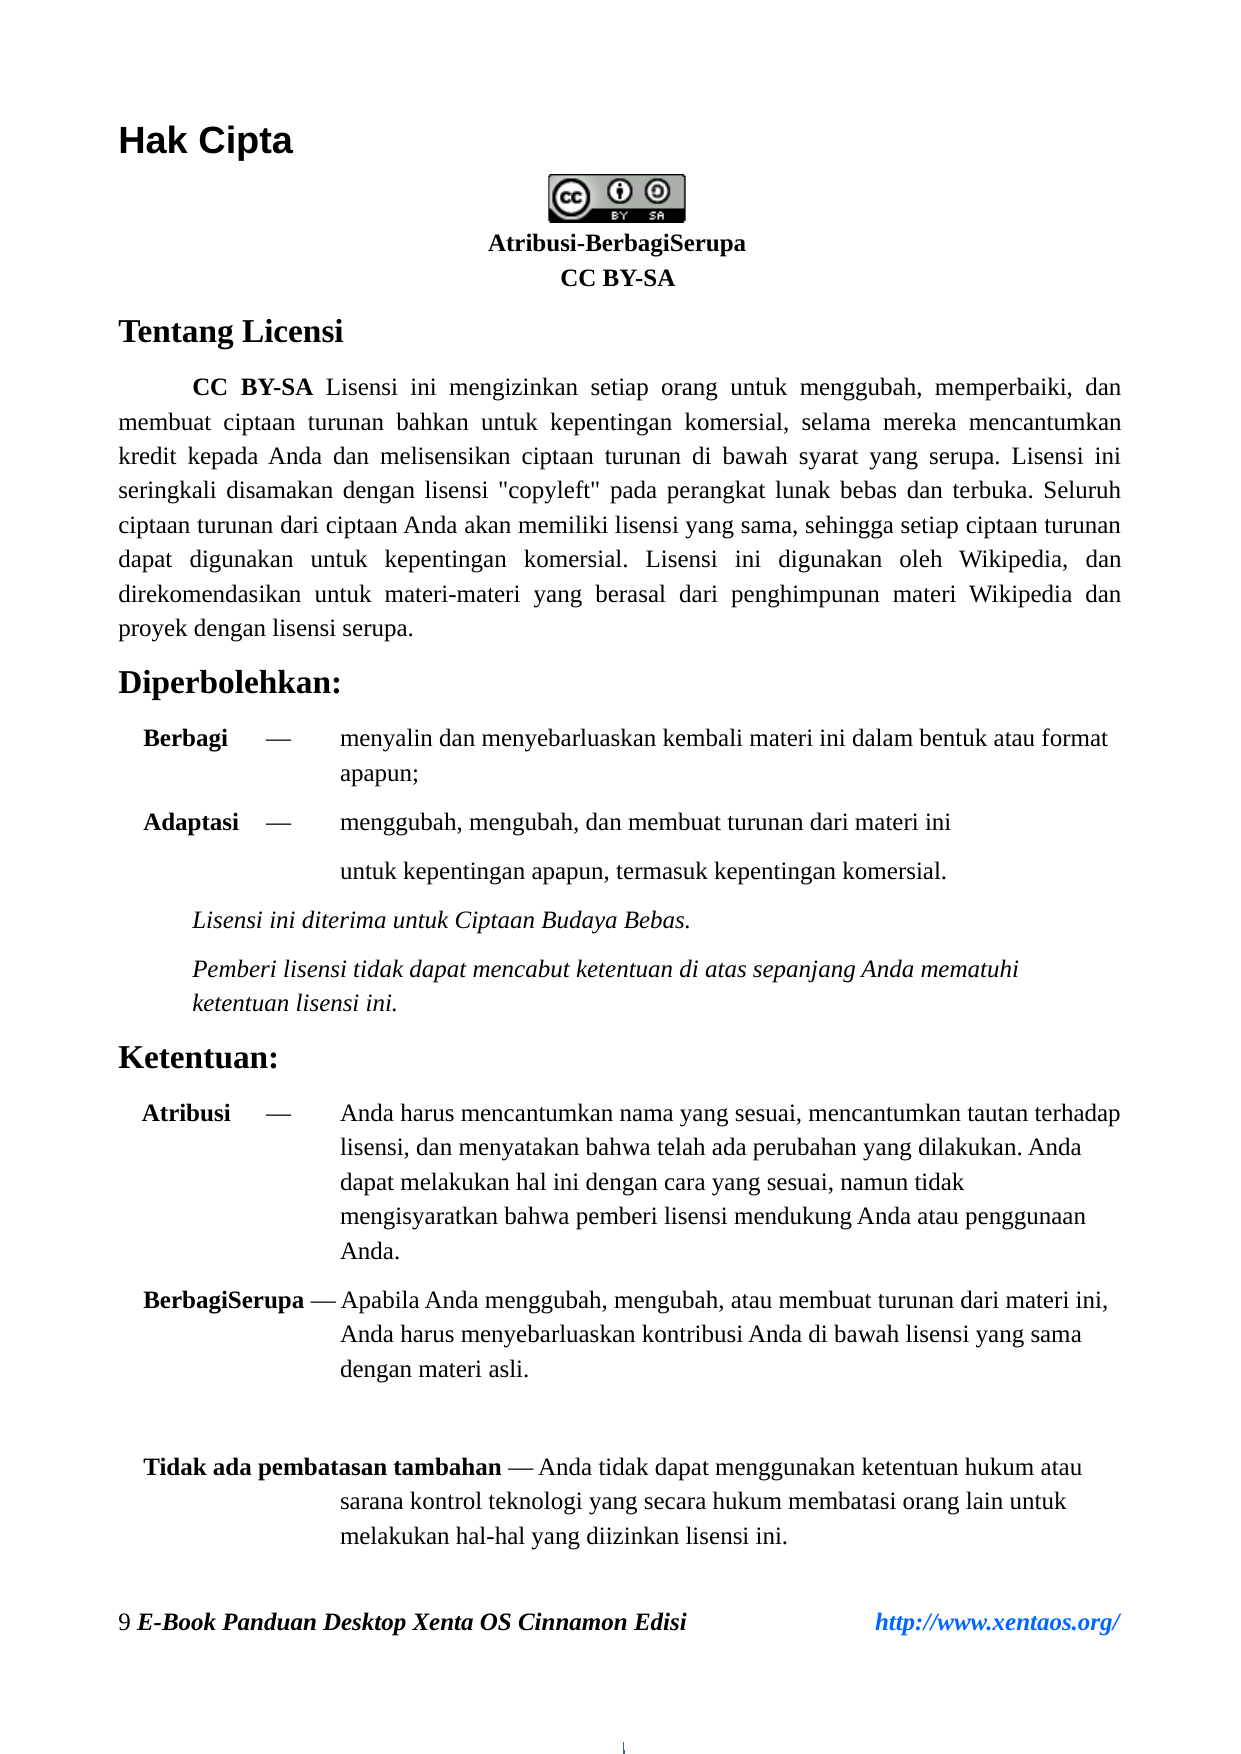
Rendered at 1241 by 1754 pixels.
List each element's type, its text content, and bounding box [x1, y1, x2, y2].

text Ketentuan: [118, 1037, 1122, 1076]
text Adaptasi — menggubah, mengubah, dan membuat turunan dari materi ini [118, 807, 1122, 835]
text CC BY-SA Lisensi ini mengizinkan setiap orang untuk menggubah, memperbaiki, dan membuat ciptaan turunan bahkan untuk kepentingan komersial, selama mereka mencantumkan kredit kepada Anda dan melisensikan ciptaan turunan di bawah syarat yang serupa. Lisensi ini seringkali disamakan dengan lisensi "copyleft" pada perangkat lunak bebas dan terbuka. Seluruh ciptaan turunan dari ciptaan Anda akan memiliki lisensi yang sama, sehingga setiap ciptaan turunan dapat digunakan untuk kepentingan komersial. Lisensi ini digunakan oleh Wikipedia, dan direkomendasikan untuk materi-materi yang berasal dari penghimpunan materi Wikipedia dan proyek dengan lisensi serupa. [118, 372, 1122, 642]
text Pemberi lisensi tidak dapat mencabut ketentuan di atas sepanjang Anda mematuhi ketentuan lisensi ini. [118, 954, 1122, 1017]
subtitle Hak Cipta [118, 118, 1122, 162]
text Lisensi ini diterima untuk Ciptaan Budaya Bebas. [118, 905, 1122, 933]
text Berbagi — menyalin dan menyebarluaskan kembali materi ini dalam bentuk atau format apapun; [118, 723, 1122, 786]
text Tentang Licensi [118, 312, 1122, 350]
text Atribusi-BerbagiSerupa CC BY-SA [118, 228, 1122, 291]
text Tidak ada pembatasan tambahan — Anda tidak dapat menggunakan ketentuan hukum atau sarana kontrol teknologi yang secara hukum membatasi orang lain untuk melakukan hal-hal yang diizinkan lisensi ini. [118, 1452, 1122, 1550]
text BerbagiSerupa — Apabila Anda menggubah, mengubah, atau membuat turunan dari materi ini, Anda harus menyebarluaskan kontribusi Anda di bawah lisensi yang sama dengan materi asli. [118, 1285, 1122, 1383]
text untuk kepentingan apapun, termasuk kepentingan komersial. [118, 856, 1122, 884]
text Atribusi — Anda harus mencantumkan nama yang sesuai, mencantumkan tautan terhadap lisensi, dan menyatakan bahwa telah ada perubahan yang dilakukan. Anda dapat melakukan hal ini dengan cara yang sesuai, namun tidak mengisyaratkan bahwa pemberi lisensi mendukung Anda atau penggunaan Anda. [118, 1098, 1122, 1264]
text Diperbolehkan: [118, 663, 1122, 701]
picture [548, 174, 686, 223]
